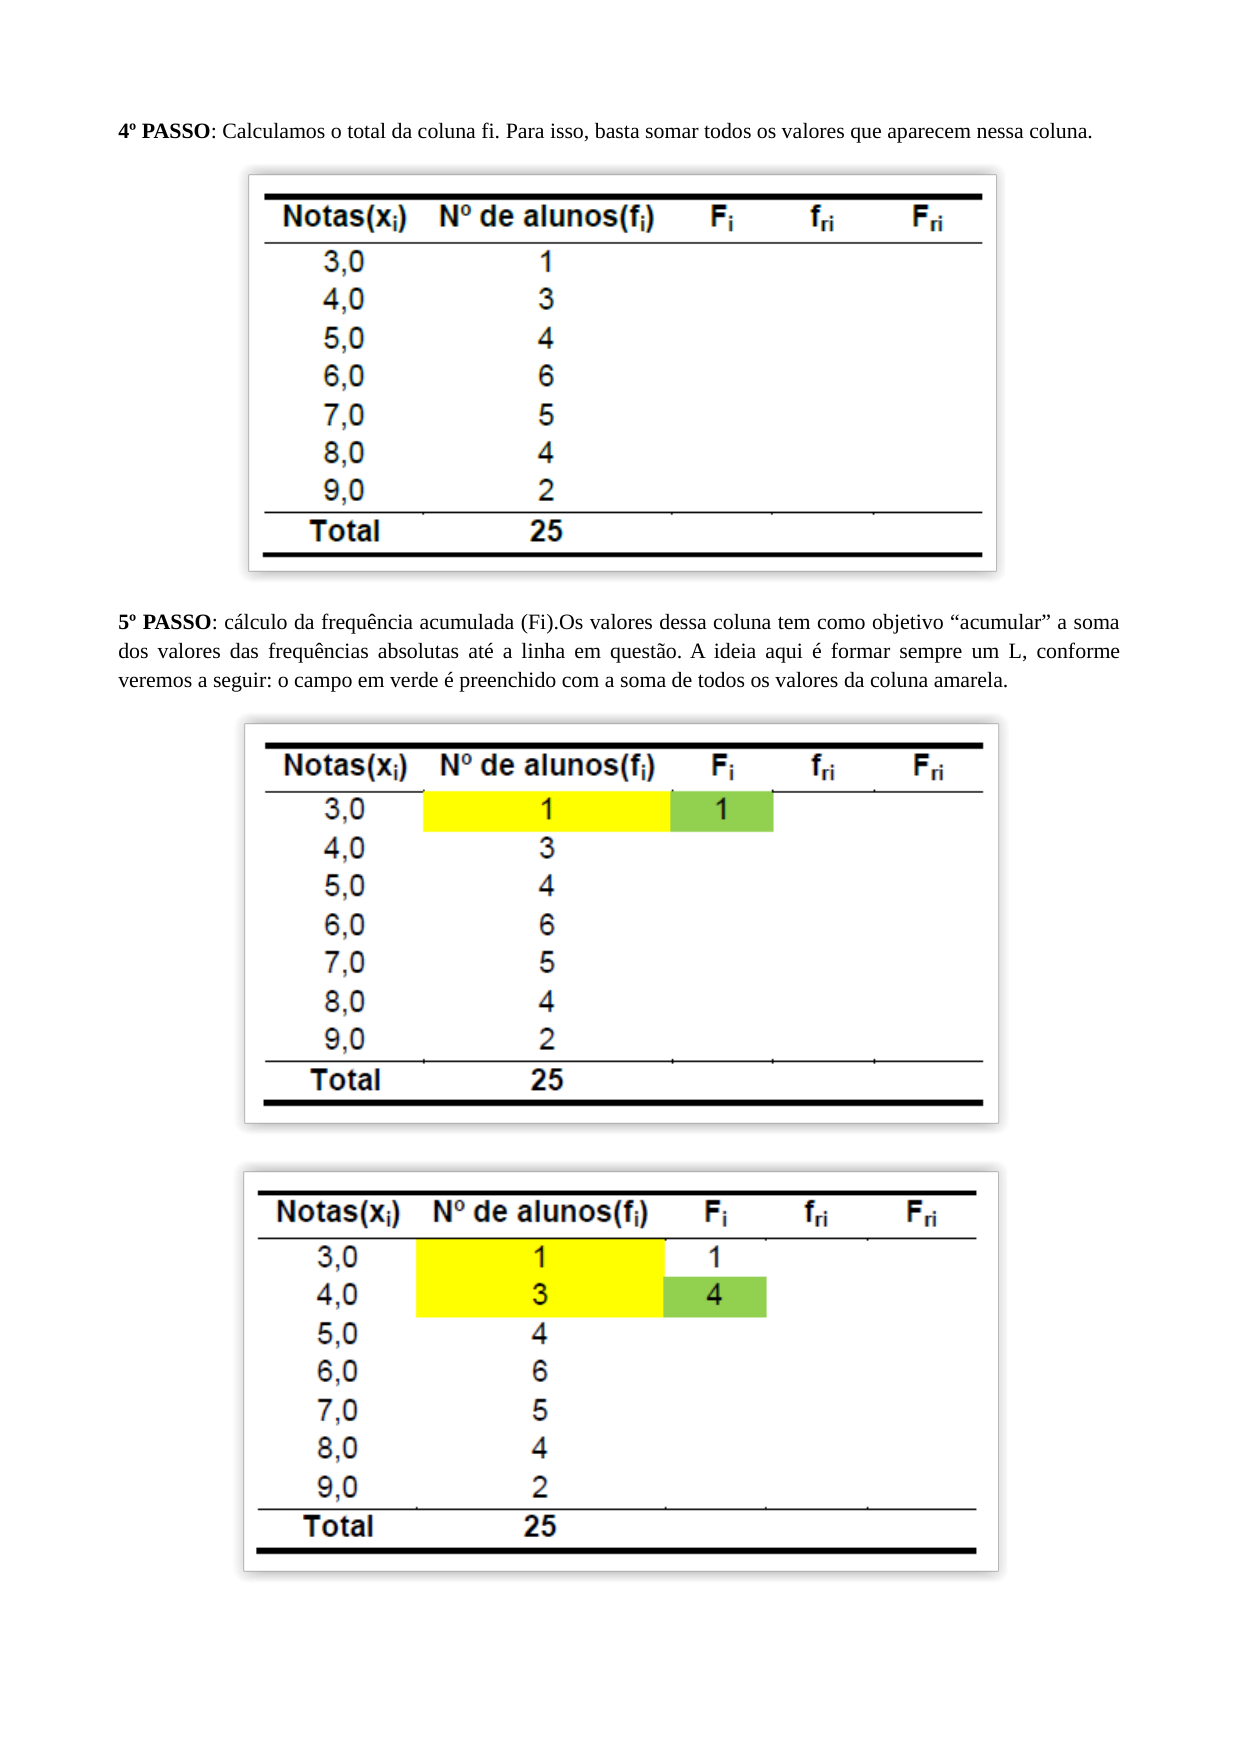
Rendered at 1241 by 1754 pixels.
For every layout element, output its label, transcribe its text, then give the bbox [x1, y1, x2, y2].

picture [230, 1159, 1008, 1584]
text 4º PASSO: Calculamos o total da coluna fi. Para isso, basta somar todos os valores que aparecem nessa coluna. [118, 118, 1122, 143]
text 5º PASSO: cálculo da frequência acumulada (Fi).Os valores dessa coluna tem como objetivo “acumular” a soma dos valores das frequências absolutas até a linha em questão. A ideia aqui é formar sempre um L, conforme veremos a seguir: o campo em verde é preenchido com a soma de todos os valores da coluna amarela. [118, 609, 1122, 692]
picture [231, 710, 1010, 1136]
picture [235, 161, 1006, 584]
